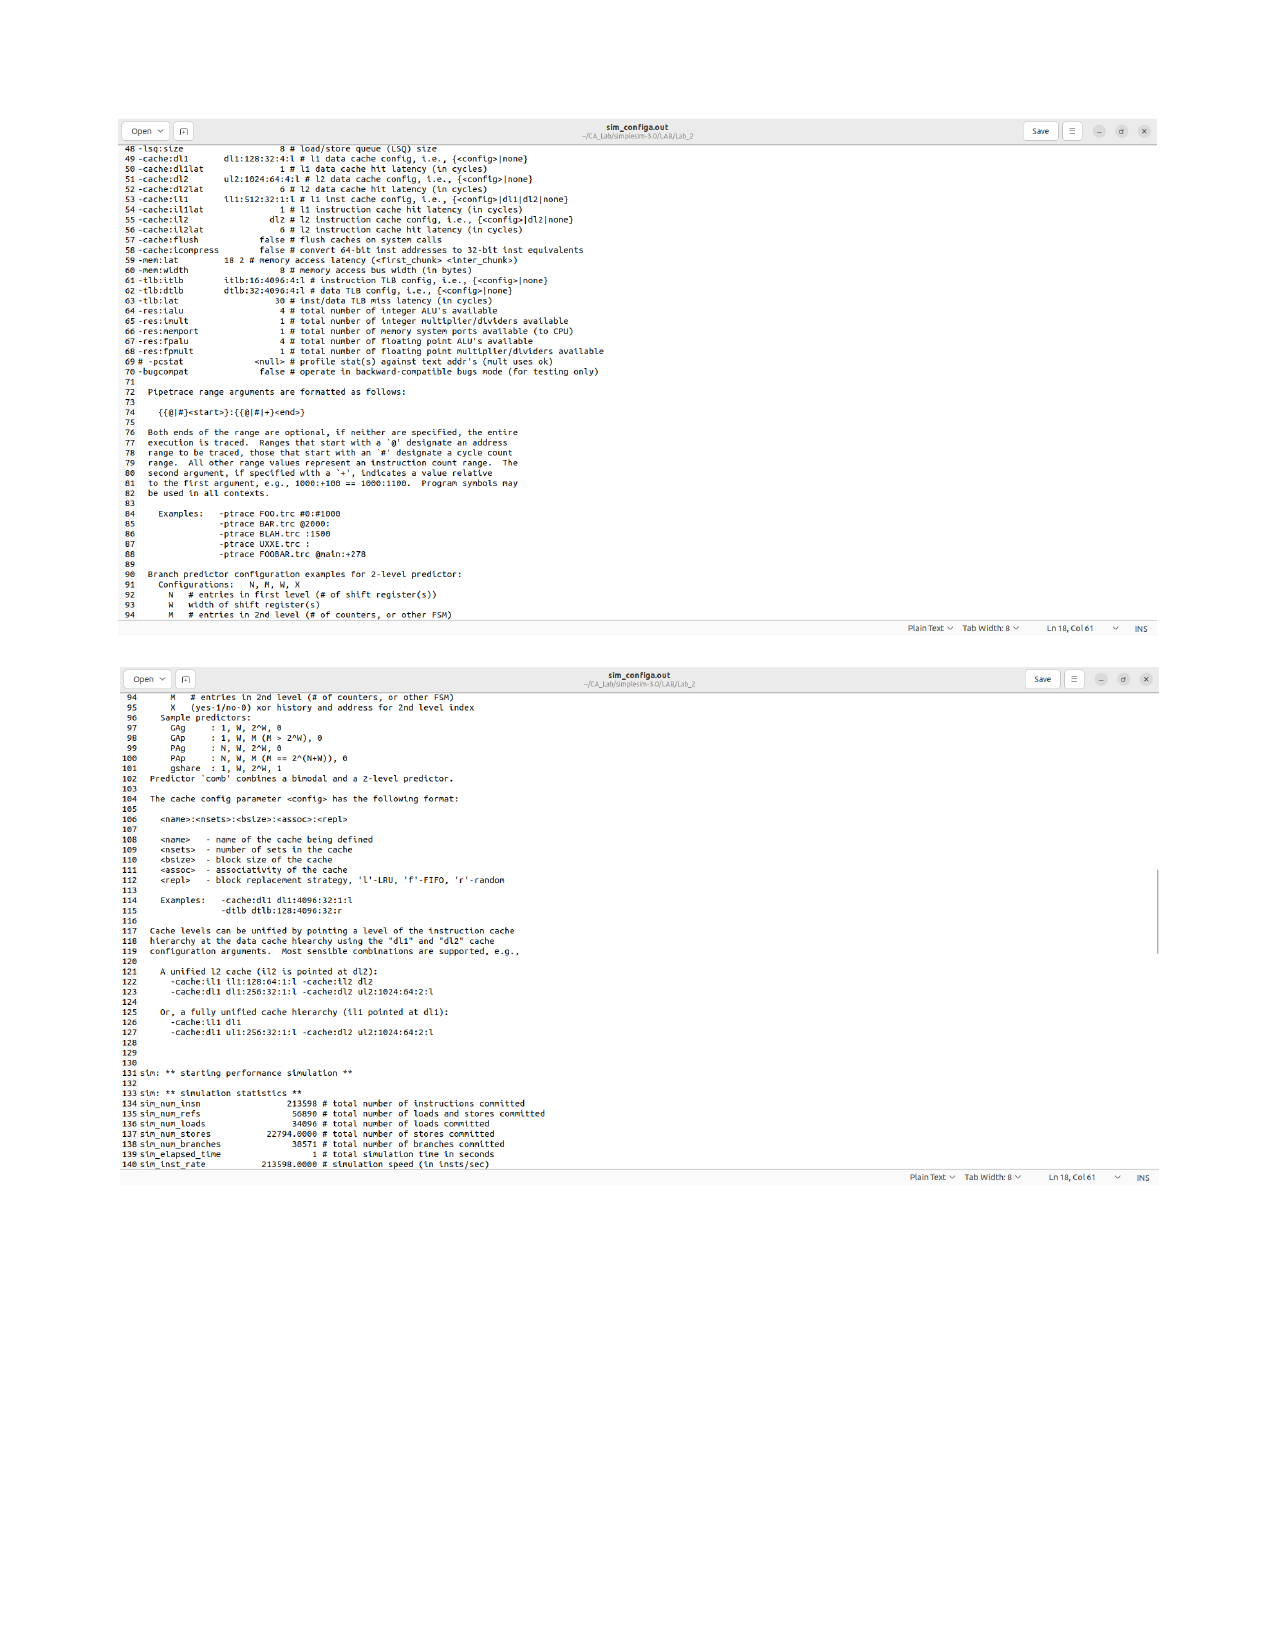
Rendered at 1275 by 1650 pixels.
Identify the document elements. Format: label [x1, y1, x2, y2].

picture [118, 118, 1157, 636]
picture [120, 667, 1159, 1185]
